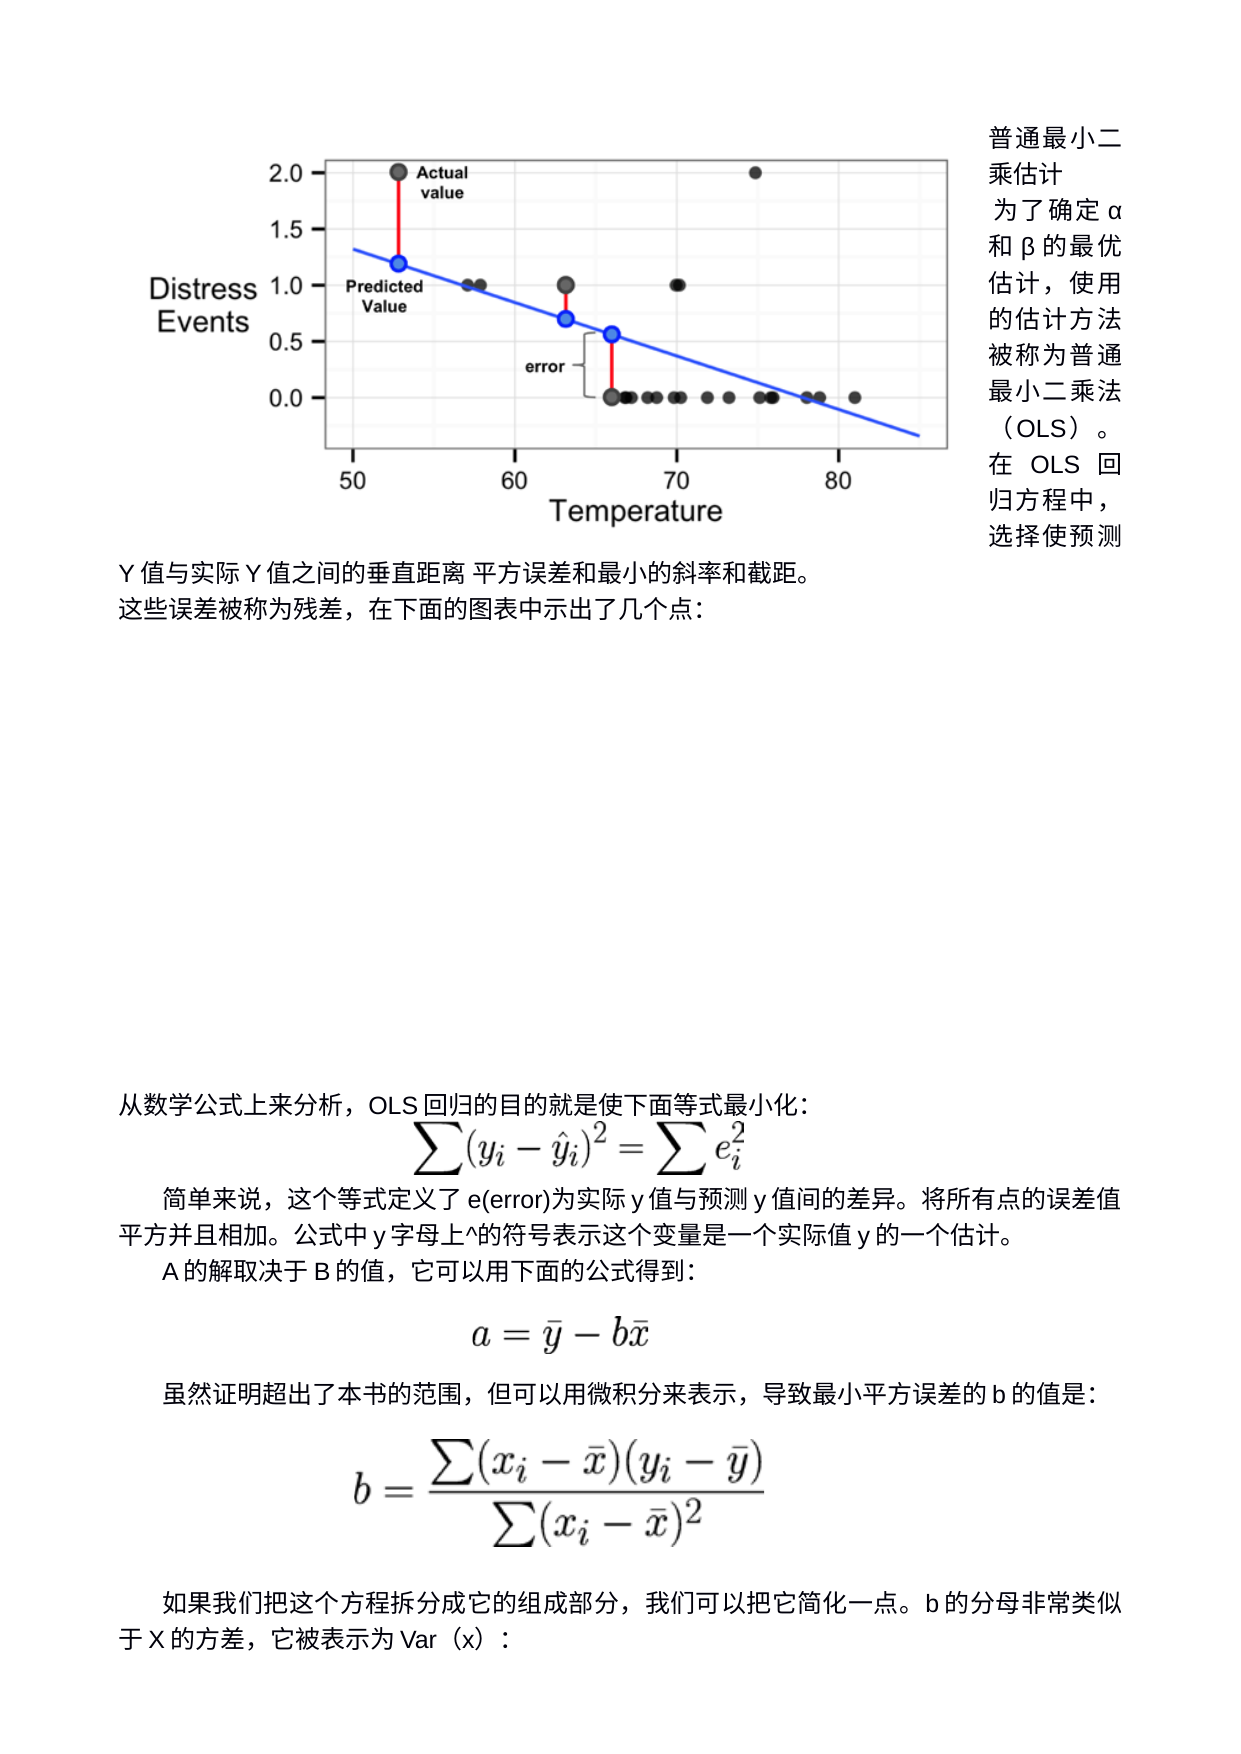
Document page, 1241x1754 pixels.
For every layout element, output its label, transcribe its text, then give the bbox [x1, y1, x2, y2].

text 这些误差被称为残差，在下面的图表中示出了几个点： [118, 589, 1122, 626]
text 为了确定α和β的最优估计，使用的估计方法被称为普通最小二乘法（OLS）。在OLS回归方程中，选择使预测Y值与实际Y值之间的垂直距离 平方误差和最小的斜率和截距。 [118, 191, 1122, 589]
text 普通最小二乘估计 [989, 118, 1122, 191]
text 如果我们把这个方程拆分成它的组成部分，我们可以把它简化一点。b的分母非常类似于X的方差，它被表示为Var（x）： [118, 1583, 1122, 1656]
text 简单来说，这个等式定义了e(error)为实际y值与预测y值间的差异。将所有点的误差值平方并且相加。公式中y字母上^的符号表示这个变量是一个实际值y的一个估计。 [118, 1179, 1122, 1252]
text 虽然证明超出了本书的范围，但可以用微积分来表示，导致最小平方误差的b的值是： [118, 1374, 1122, 1411]
text A的解取决于B的值，它可以用下面的公式得到： [118, 1252, 1122, 1288]
text 从数学公式上来分析，OLS回归的目的就是使下面等式最小化： [118, 1086, 1122, 1122]
